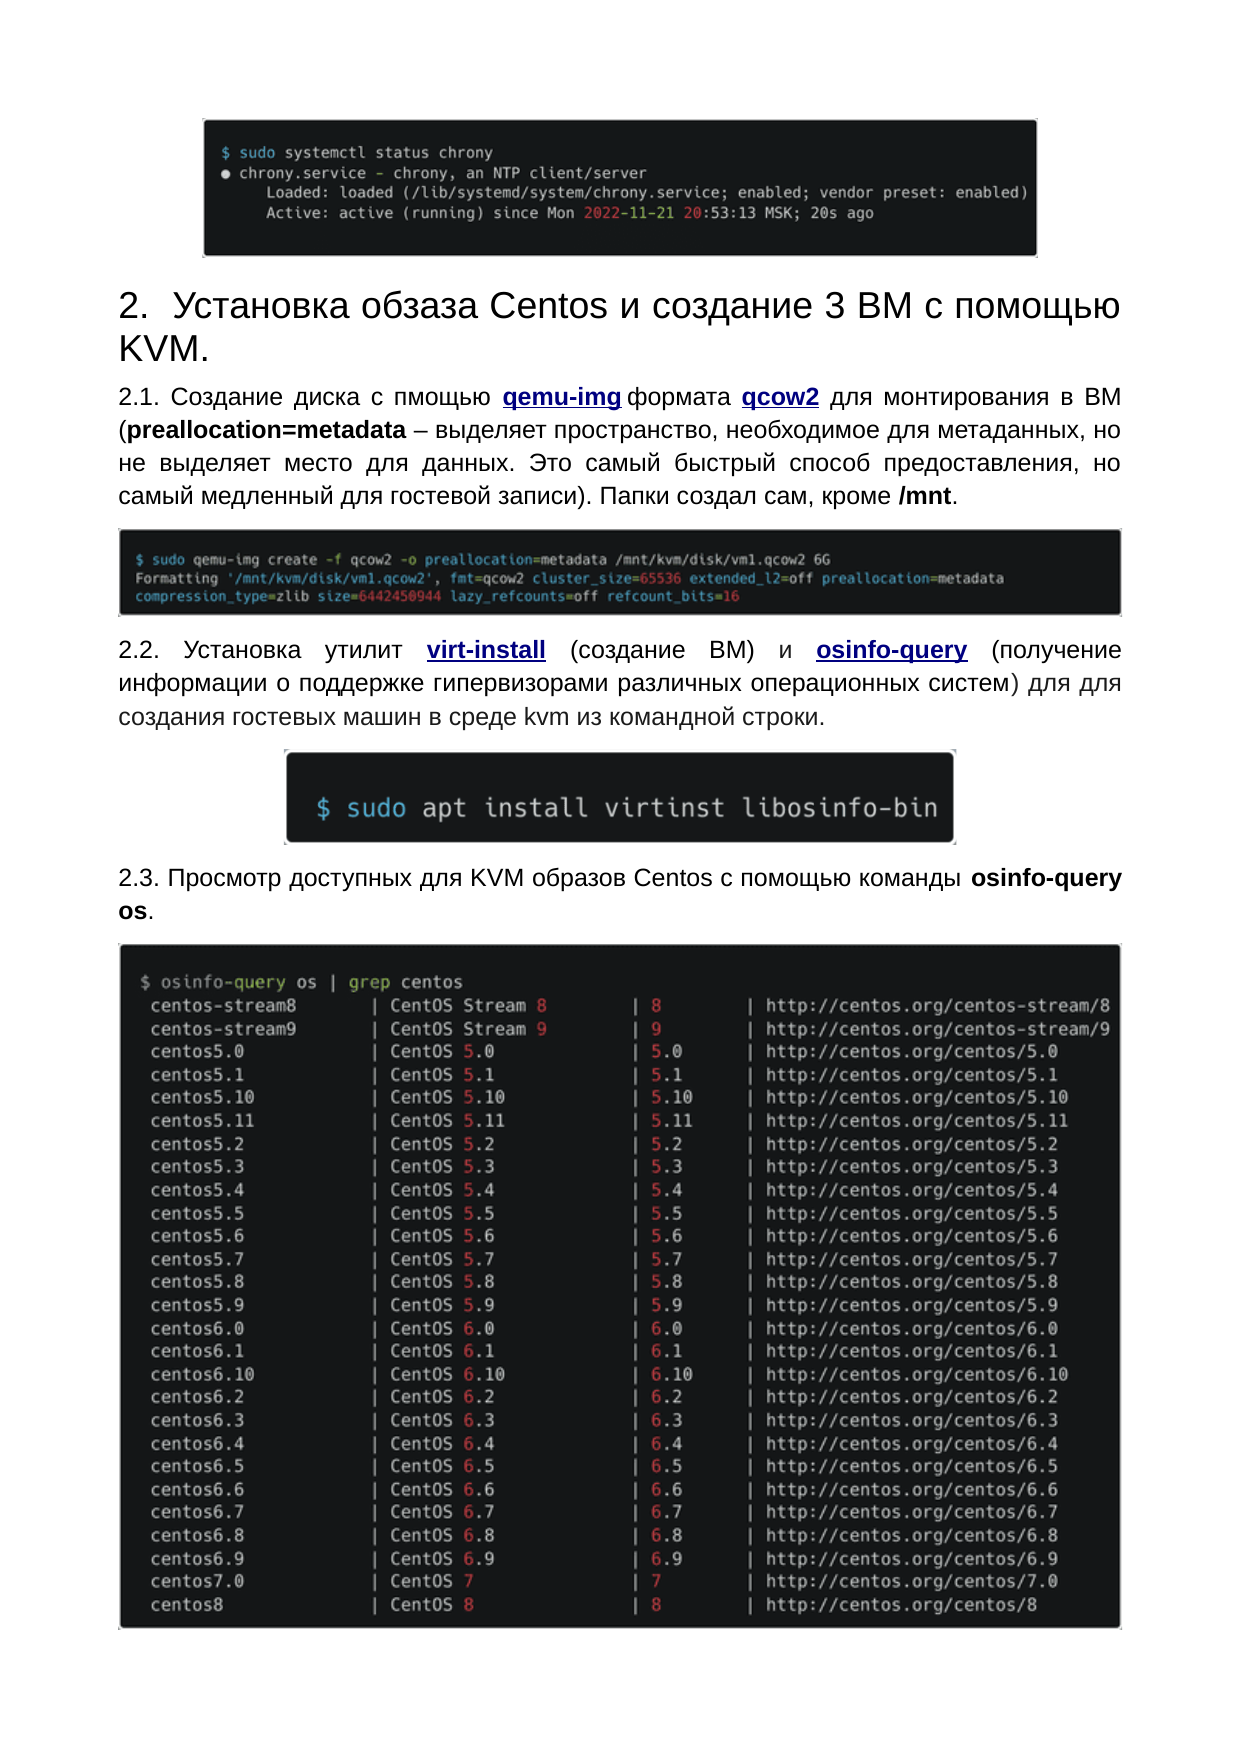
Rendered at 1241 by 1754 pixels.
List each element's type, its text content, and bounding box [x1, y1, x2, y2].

picture [118, 528, 1123, 617]
picture [283, 749, 957, 845]
subtitle 2. Установка обзаза Centos и создание 3 ВМ с помощью KVM. [118, 283, 1122, 369]
picture [118, 943, 1123, 1630]
text 2.2. Установка утилит virt-install (создание ВМ) и osinfo-query (получение информации о поддержке гипервизорами различных операционных систем) для для создания гостевых машин в среде kvm из командной строки. [118, 635, 1122, 730]
text 2.3. Просмотр доступных для KVM образов Centos с помощью команды osinfo-query os. [118, 863, 1122, 925]
picture [202, 118, 1038, 258]
text 2.1. Создание диска с пмощью qemu-img формата qcow2 для монтирования в ВМ (preallocation=metadata – выделяет пространство, необходимое для метаданных, но не выделяет место для данных. Это самый быстрый способ предоставления, но самый медленный для гостевой записи). Папки создал сам, кроме /mnt. [118, 382, 1122, 509]
